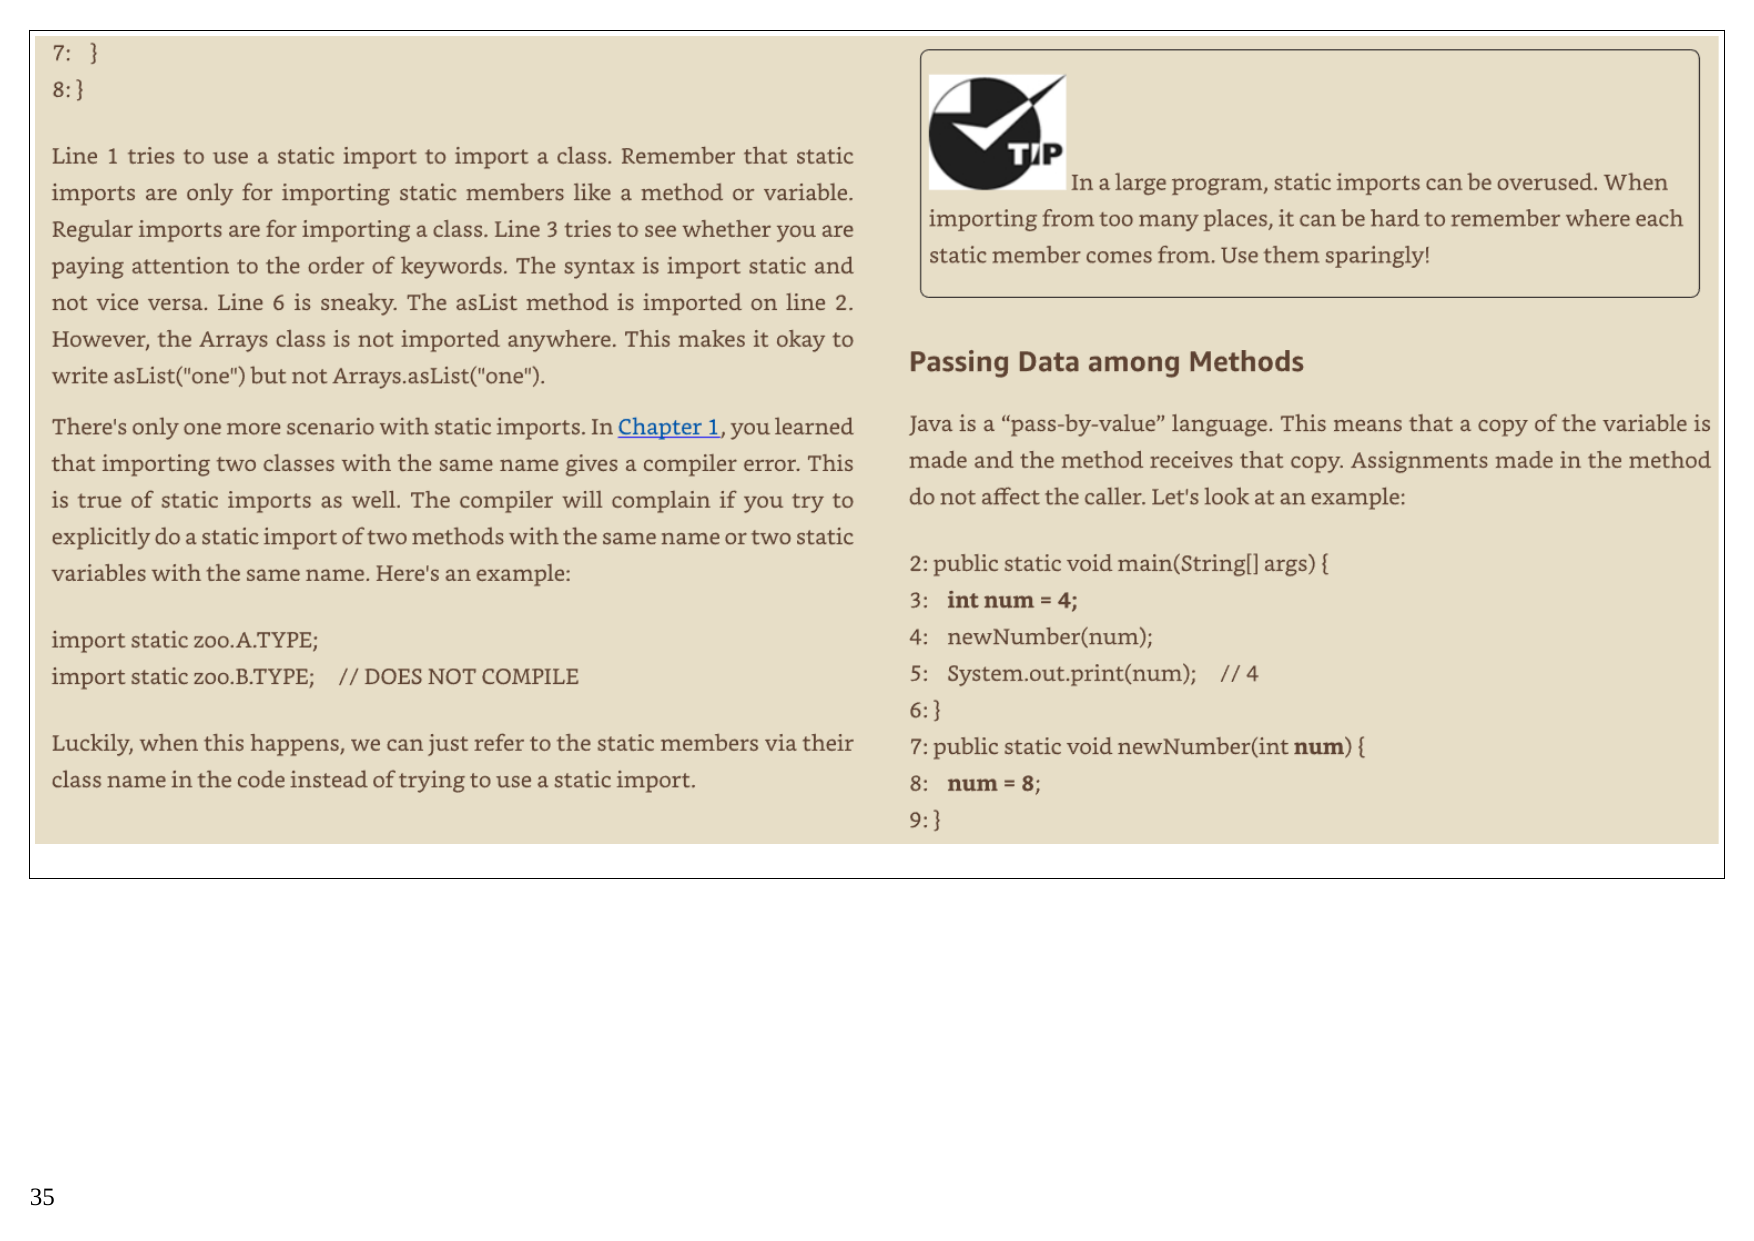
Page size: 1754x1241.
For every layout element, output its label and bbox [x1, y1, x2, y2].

table_cell [30, 31, 1724, 878]
picture [35, 36, 1719, 844]
